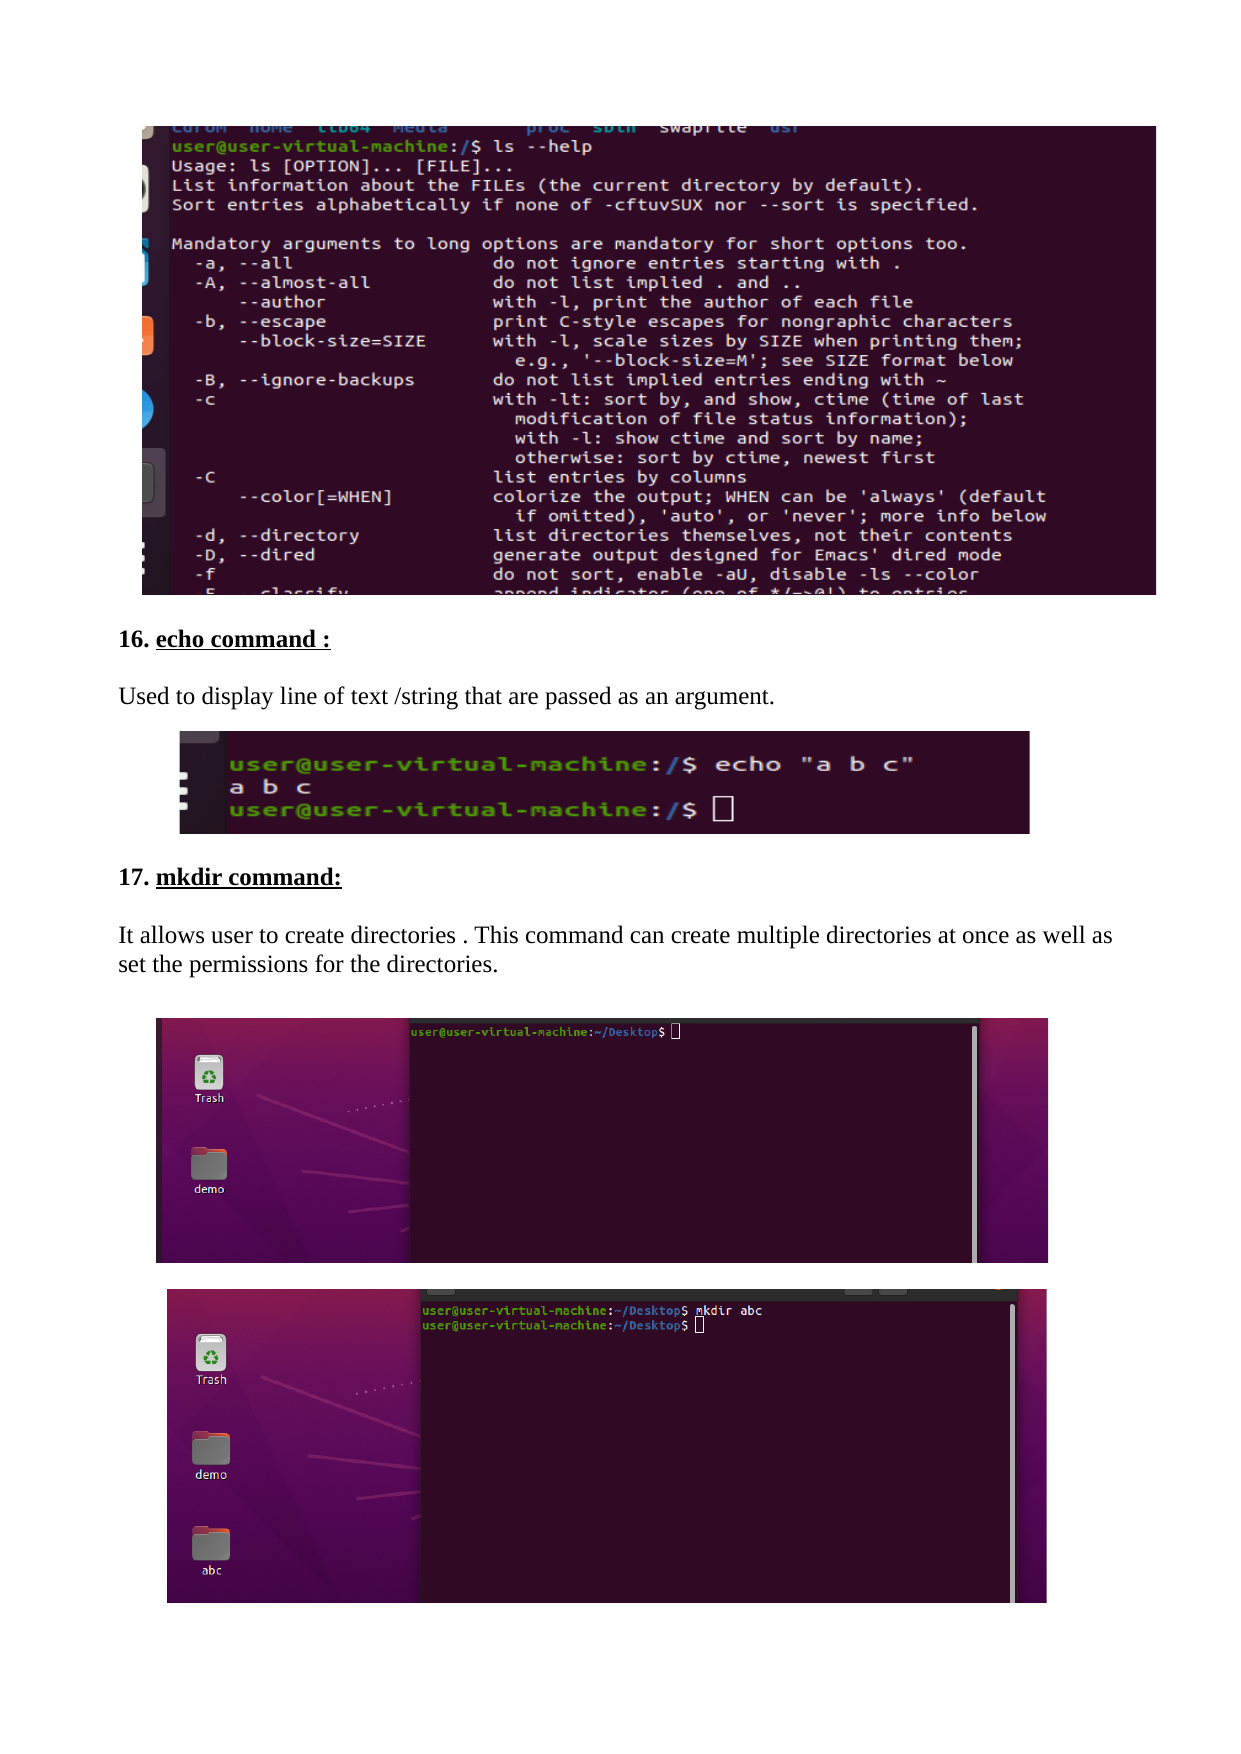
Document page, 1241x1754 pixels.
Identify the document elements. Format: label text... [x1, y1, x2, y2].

text 16. echo command : [118, 624, 1122, 652]
text Used to display line of text /string that are passed as an argument. [118, 681, 1122, 710]
text It allows user to create directories . This command can create multiple directories at once as well as set the permissions for the directories. [118, 920, 1122, 977]
picture [156, 1018, 1049, 1263]
picture [142, 126, 1157, 595]
picture [167, 1289, 1047, 1603]
text 17. mkdir command: [118, 862, 1122, 891]
